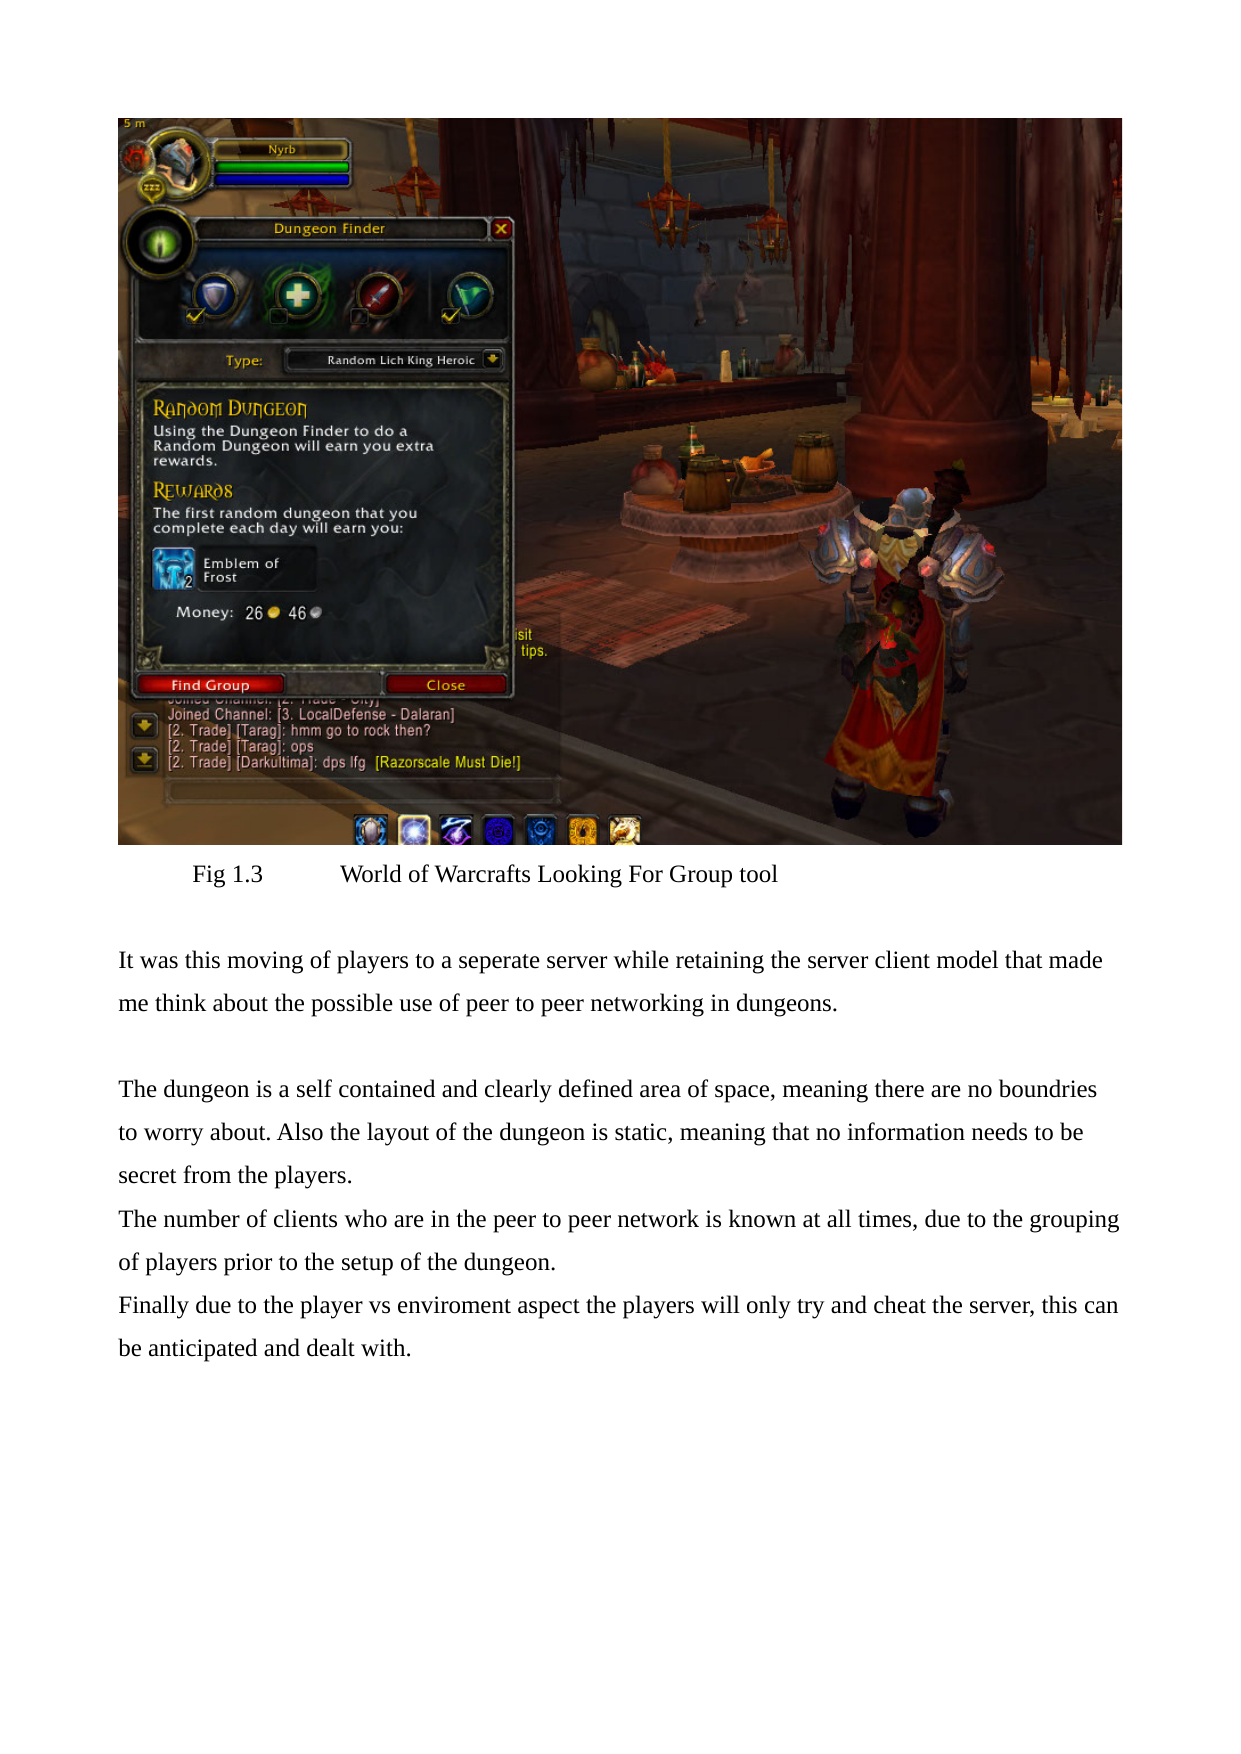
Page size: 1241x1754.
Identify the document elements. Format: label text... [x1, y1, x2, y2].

text Finally due to the player vs enviroment aspect the players will only try and cheat the server, this can be anticipated and dealt with. [118, 1290, 1122, 1362]
text The dungeon is a self contained and clearly defined area of space, meaning there are no boundries to worry about. Also the layout of the dungeon is static, meaning that no information needs to be secret from the players. [118, 1074, 1122, 1189]
text Fig 1.3 World of Warcrafts Looking For Group tool [118, 845, 1122, 887]
text The number of clients who are in the peer to peer network is known at all times, due to the grouping of players prior to the setup of the dungeon. [118, 1204, 1122, 1276]
text It was this moving of players to a seperate server while retaining the server client model that made me think about the possible use of peer to peer networking in dungeons. [118, 945, 1122, 1017]
picture [118, 118, 1123, 845]
